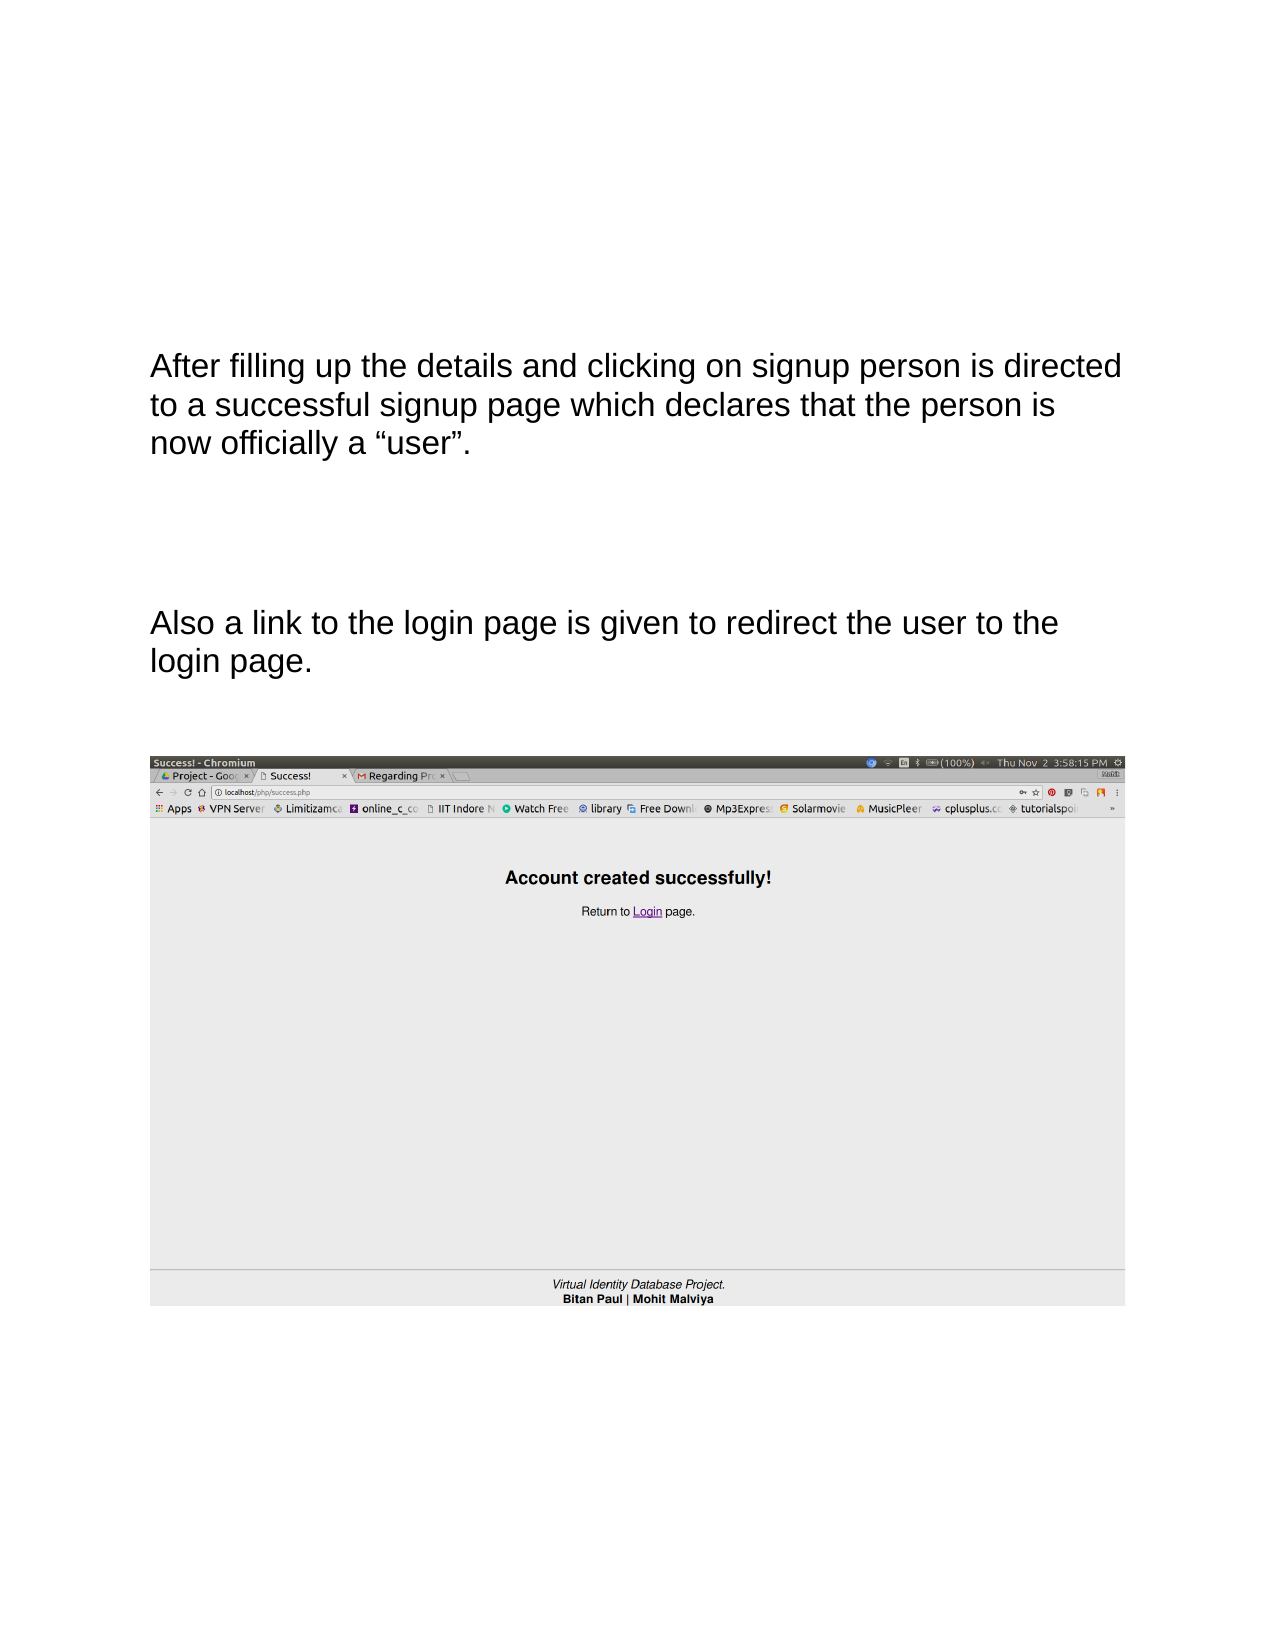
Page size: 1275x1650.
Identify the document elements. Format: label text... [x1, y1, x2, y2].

text After filling up the details and clicking on signup person is directed to a successful signup page which declares that the person is now officially a “user”. [150, 346, 1125, 461]
picture [150, 756, 1125, 1306]
text Also a link to the login page is given to redirect the user to the login page. [150, 603, 1125, 680]
